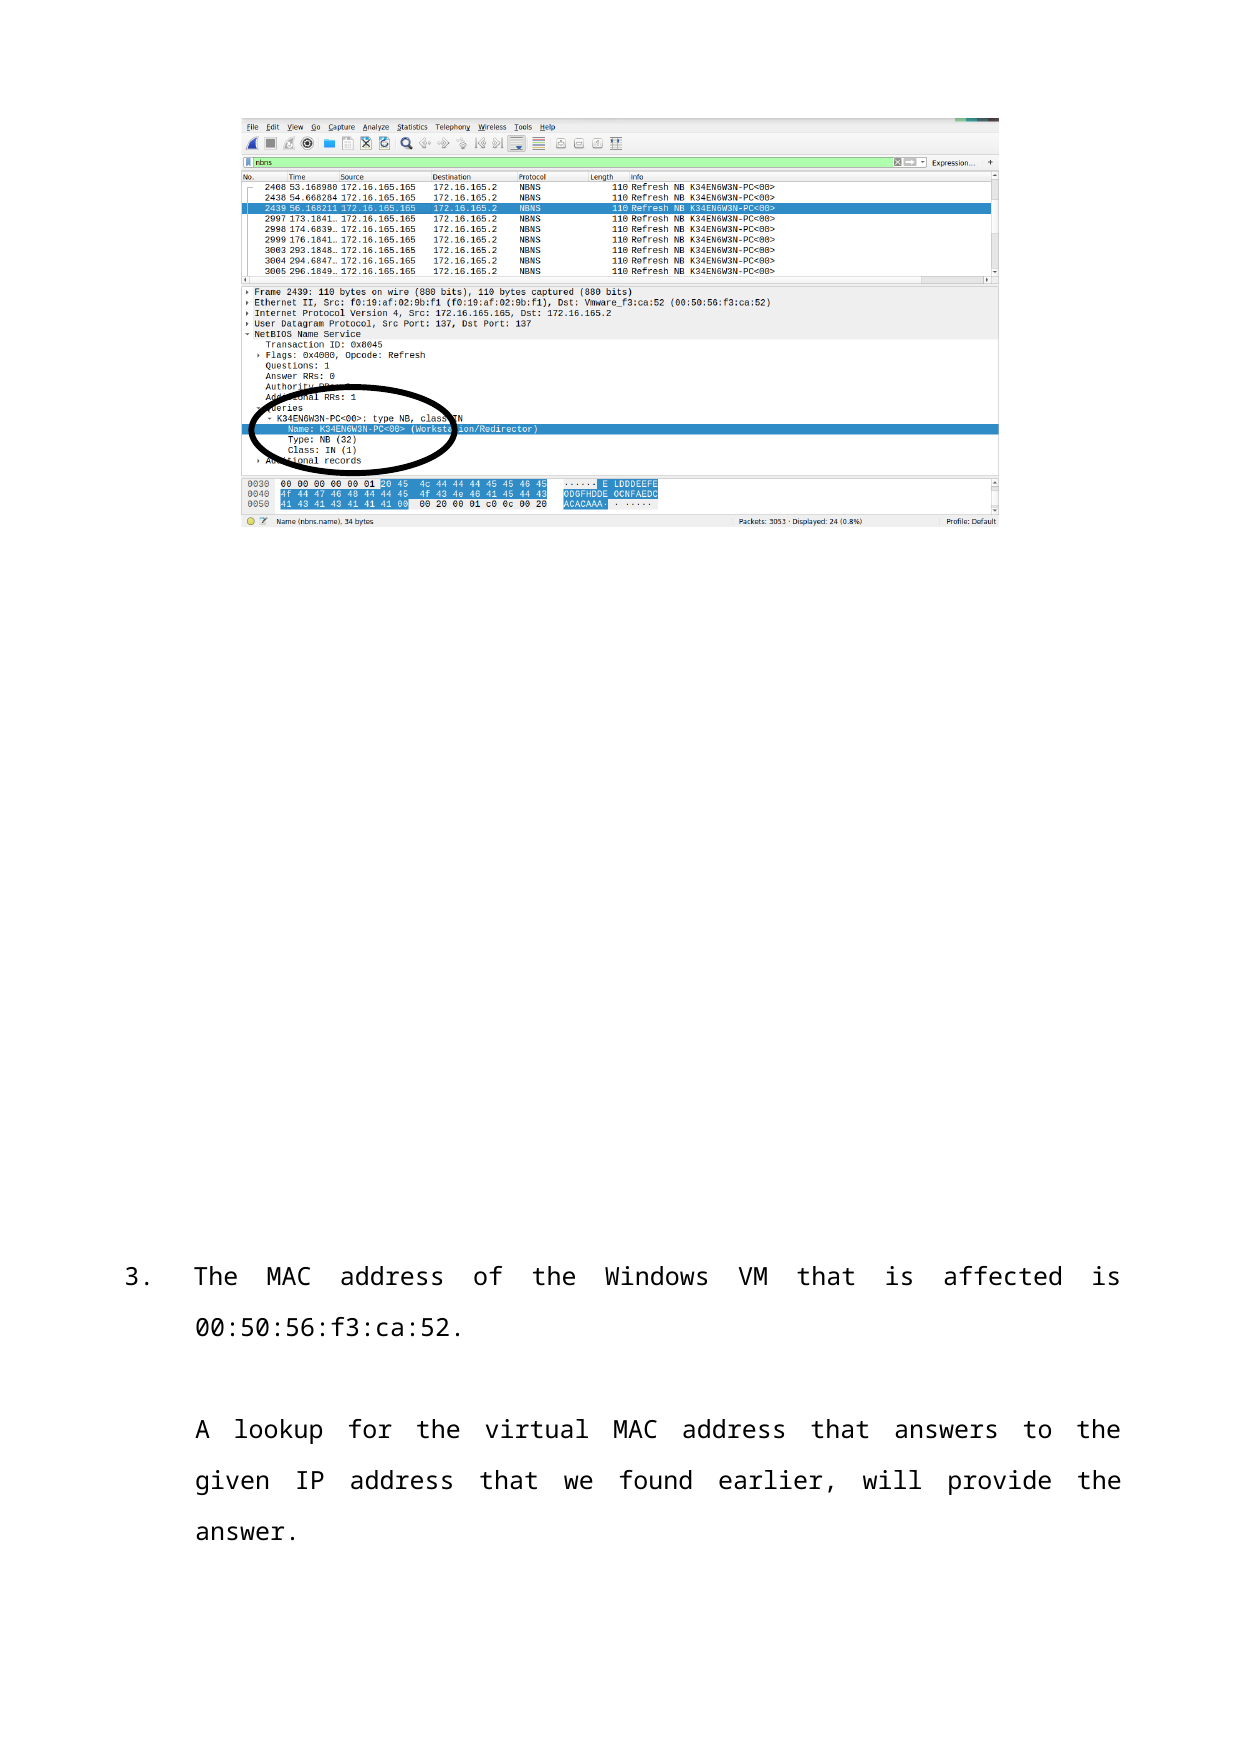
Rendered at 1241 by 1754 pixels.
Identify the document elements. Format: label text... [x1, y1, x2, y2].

text A lookup for the virtual MAC address that answers to the given IP address that we found earlier, will provide the answer. [195, 1411, 1122, 1548]
list The MAC address of the Windows VM that is affected is 00:50:56:f3:ca:52. [124, 1258, 1122, 1343]
picture [241, 118, 999, 527]
